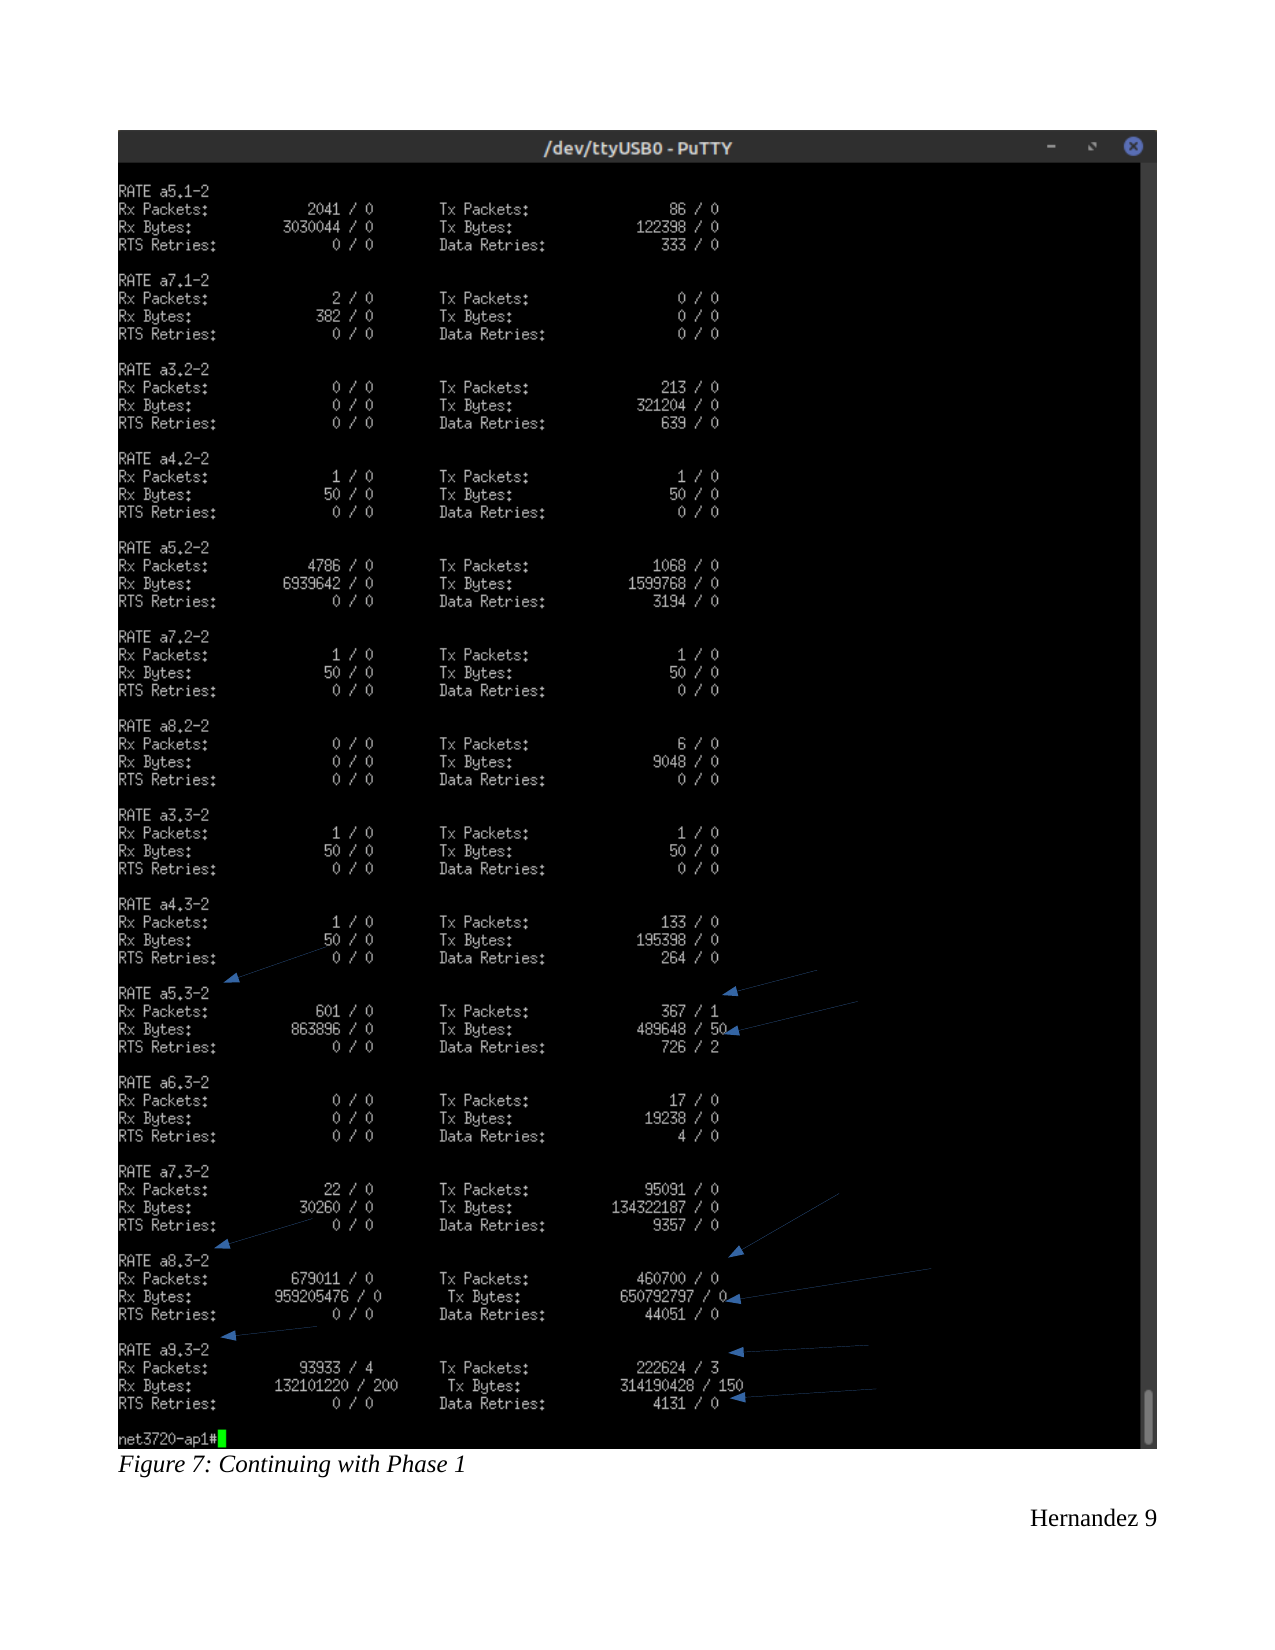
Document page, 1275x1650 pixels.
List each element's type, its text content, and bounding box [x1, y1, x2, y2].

text Figure 7: Continuing with Phase 1 [118, 1449, 1157, 1478]
picture [118, 130, 1157, 1449]
